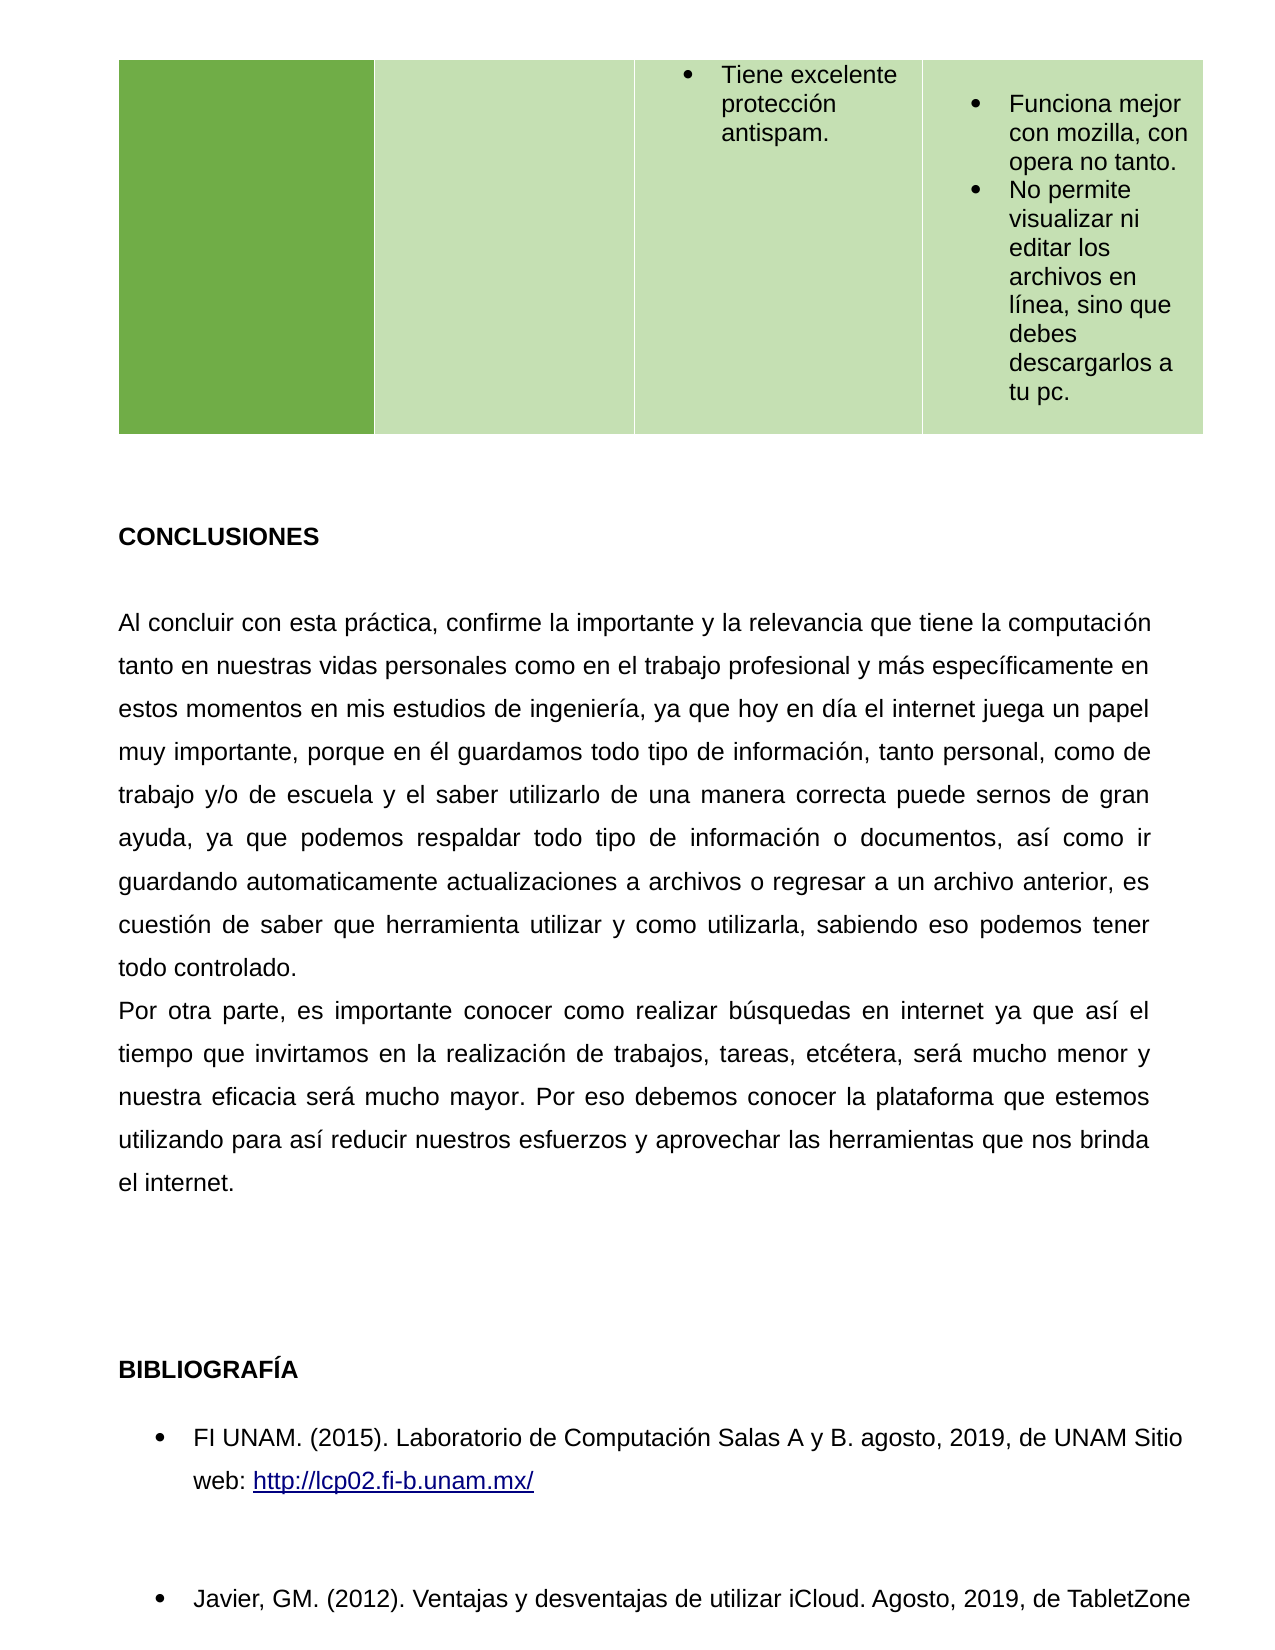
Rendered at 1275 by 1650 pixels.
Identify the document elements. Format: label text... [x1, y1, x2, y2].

table_cell [375, 60, 634, 434]
text CONCLUSIONES [118, 521, 1205, 550]
list FI UNAM. (2015). Laboratorio de Computación Salas A y B. agosto, 2019, de UNAM Sitio web: http://lcp02.fi-b.unam.mx/ [156, 1423, 1205, 1495]
table_cell Capacidad de 1 TB de almacenamiento. Puedes adjuntar archivos pesados de 100MB Es totalmente personalizable. Interfaz bastante amigable Tiene excelente protección antispam. [635, 60, 922, 434]
text BIBLIOGRAFÍA [118, 1355, 1205, 1384]
table_cell [119, 60, 374, 434]
table_cell Tiene mucha publicidad incluso inmersa en los correos. Para tener un servicio sin anuncios publicitarios debes obtener un servicio especial y es pago. Funciona mejor con mozilla, con opera no tanto. No permite visualizar ni editar los archivos en línea, sino que debes descargarlos a tu pc. [923, 60, 1203, 434]
text Al concluir con esta práctica, confirme la importante y la relevancia que tiene la computación tanto en nuestras vidas personales como en el trabajo profesional y más específicamente en estos momentos en mis estudios de ingeniería, ya que hoy en día el internet juega un papel muy importante, porque en él guardamos todo tipo de información, tanto personal, como de trabajo y/o de escuela y el saber utilizarlo de una manera correcta puede sernos de gran ayuda, ya que podemos respaldar todo tipo de información o documentos, así como ir guardando automaticamente actualizaciones a archivos o regresar a un archivo anterior, es cuestión de saber que herramienta utilizar y como utilizarla, sabiendo eso podemos tener todo controlado. [118, 608, 1152, 981]
list Javier, GM. (2012). Ventajas y desventajas de utilizar iCloud. Agosto, 2019, de TabletZone [156, 1584, 1205, 1613]
text Por otra parte, es importante conocer como realizar búsquedas en internet ya que así el tiempo que invirtamos en la realización de trabajos, tareas, etcétera, será mucho menor y nuestra eficacia será mucho mayor. Por eso debemos conocer la plataforma que estemos utilizando para así reducir nuestros esfuerzos y aprovechar las herramientas que nos brinda el internet. [118, 996, 1152, 1197]
